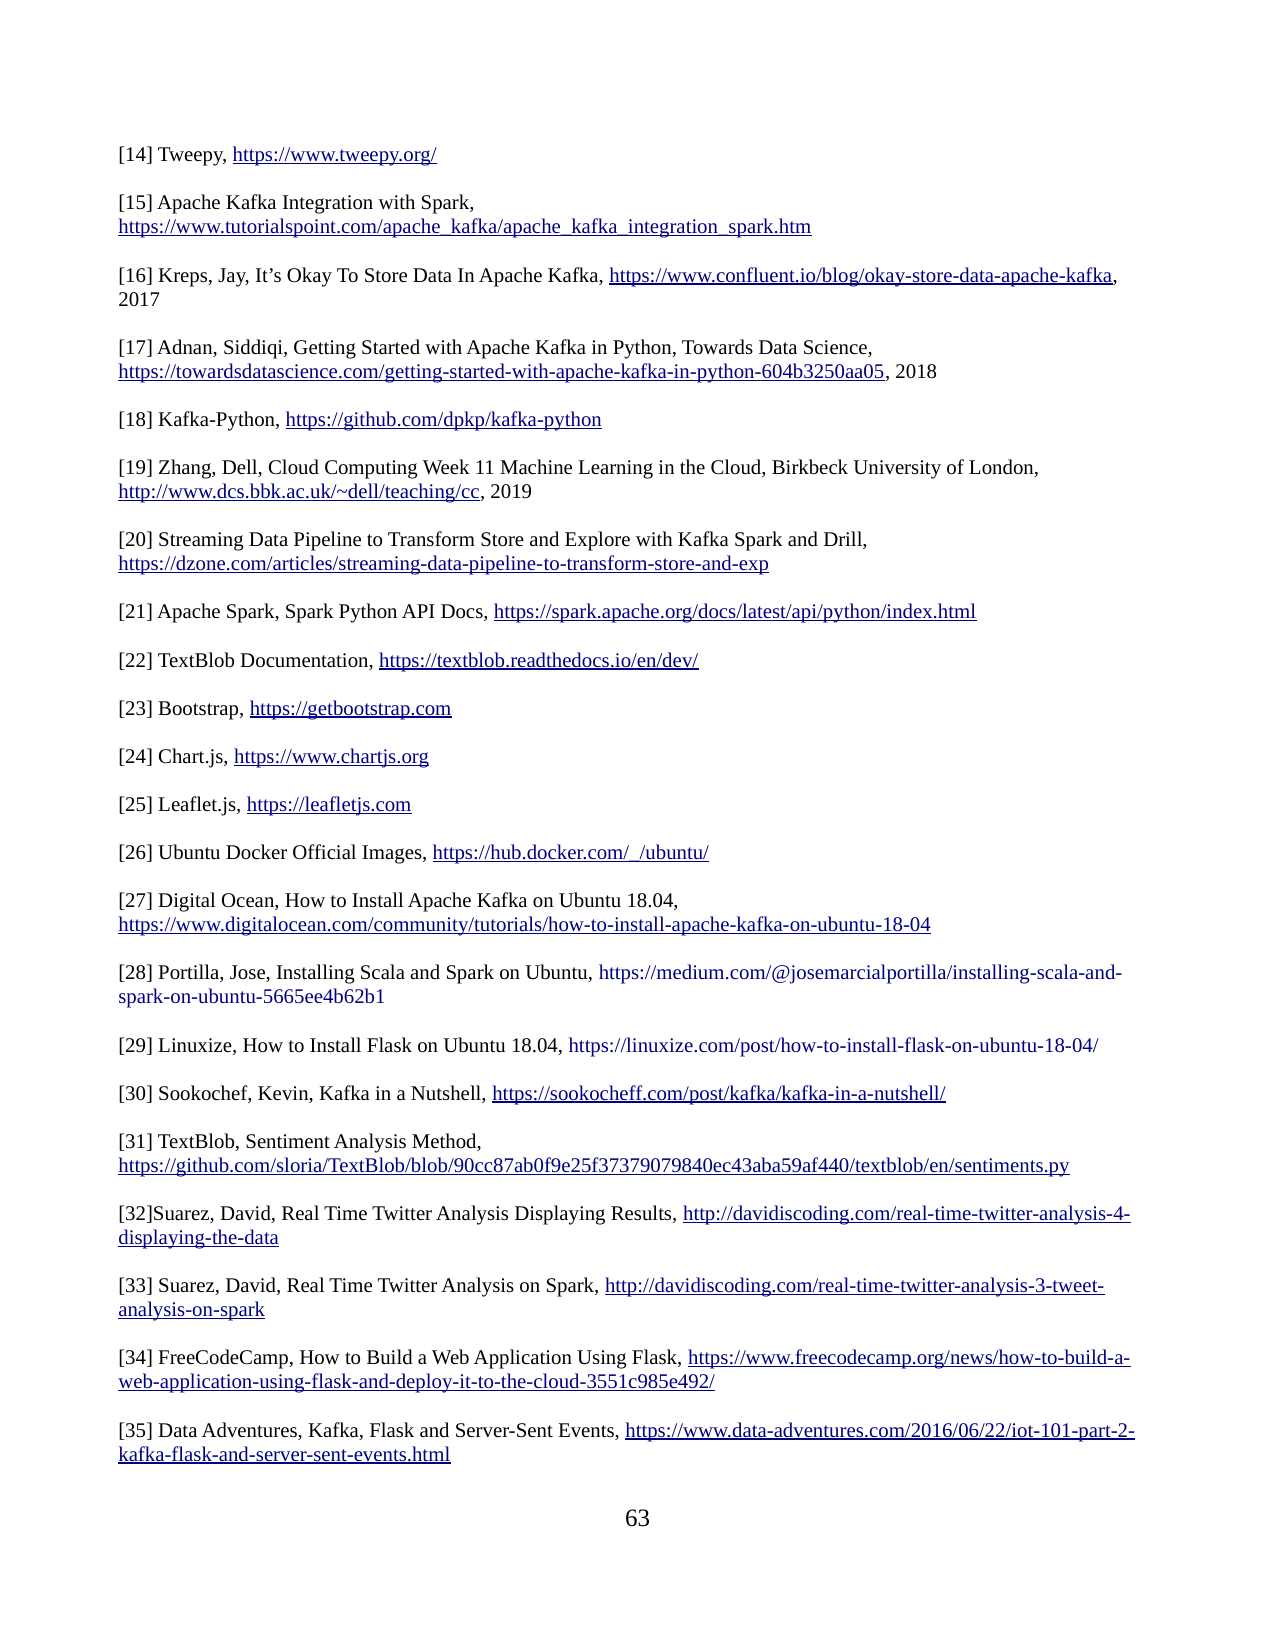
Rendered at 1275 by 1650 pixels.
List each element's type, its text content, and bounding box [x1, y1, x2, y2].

text [22] TextBlob Documentation, https://textblob.readthedocs.io/en/dev/ [118, 647, 1157, 672]
text [31] TextBlob, Sentiment Analysis Method, https://github.com/sloria/TextBlob/blob/90cc87ab0f9e25f37379079840ec43aba59af440/textblob/en/sentiments.py [118, 1129, 1157, 1177]
text [35] Data Adventures, Kafka, Flask and Server-Sent Events, https://www.data-adventures.com/2016/06/22/iot-101-part-2-kafka-flask-and-server-sent-events.html [118, 1417, 1157, 1466]
text [16] Kreps, Jay, It’s Okay To Store Data In Apache Kafka, https://www.confluent.io/blog/okay-store-data-apache-kafka, 2017 [118, 262, 1157, 311]
text [28] Portilla, Jose, Installing Scala and Spark on Ubuntu, https://medium.com/@josemarcialportilla/installing-scala-and-spark-on-ubuntu-5665ee4b62b1 [118, 960, 1157, 1008]
text [26] Ubuntu Docker Official Images, https://hub.docker.com/_/ubuntu/ [118, 840, 1157, 864]
text [15] Apache Kafka Integration with Spark, https://www.tutorialspoint.com/apache_kafka/apache_kafka_integration_spark.htm [118, 190, 1157, 238]
text [21] Apache Spark, Spark Python API Docs, https://spark.apache.org/docs/latest/api/python/index.html [118, 599, 1157, 623]
text [19] Zhang, Dell, Cloud Computing Week 11 Machine Learning in the Cloud, Birkbeck University of London, http://www.dcs.bbk.ac.uk/~dell/teaching/cc, 2019 [118, 455, 1157, 503]
text [20] Streaming Data Pipeline to Transform Store and Explore with Kafka Spark and Drill, https://dzone.com/articles/streaming-data-pipeline-to-transform-store-and-exp [118, 527, 1157, 575]
text [24] Chart.js, https://www.chartjs.org [118, 744, 1157, 768]
text [23] Bootstrap, https://getbootstrap.com [118, 696, 1157, 720]
text [27] Digital Ocean, How to Install Apache Kafka on Ubuntu 18.04, https://www.digitalocean.com/community/tutorials/how-to-install-apache-kafka-on-ubuntu-18-04 [118, 888, 1157, 936]
text [25] Leaflet.js, https://leafletjs.com [118, 792, 1157, 816]
text [18] Kafka-Python, https://github.com/dpkp/kafka-python [118, 407, 1157, 431]
text [14] Tweepy, https://www.tweepy.org/ [118, 142, 1157, 166]
text [34] FreeCodeCamp, How to Build a Web Application Using Flask, https://www.freecodecamp.org/news/how-to-build-a-web-application-using-flask-and-deploy-it-to-the-cloud-3551c985e492/ [118, 1345, 1157, 1393]
text [29] Linuxize, How to Install Flask on Ubuntu 18.04, https://linuxize.com/post/how-to-install-flask-on-ubuntu-18-04/ [118, 1032, 1157, 1057]
text [17] Adnan, Siddiqi, Getting Started with Apache Kafka in Python, Towards Data Science, https://towardsdatascience.com/getting-started-with-apache-kafka-in-python-604b3250aa05, 2018 [118, 335, 1157, 383]
text [32]Suarez, David, Real Time Twitter Analysis Displaying Results, http://davidiscoding.com/real-time-twitter-analysis-4-displaying-the-data [118, 1201, 1157, 1249]
text [30] Sookochef, Kevin, Kafka in a Nutshell, https://sookocheff.com/post/kafka/kafka-in-a-nutshell/ [118, 1081, 1157, 1105]
text [33] Suarez, David, Real Time Twitter Analysis on Spark, http://davidiscoding.com/real-time-twitter-analysis-3-tweet-analysis-on-spark [118, 1273, 1157, 1321]
